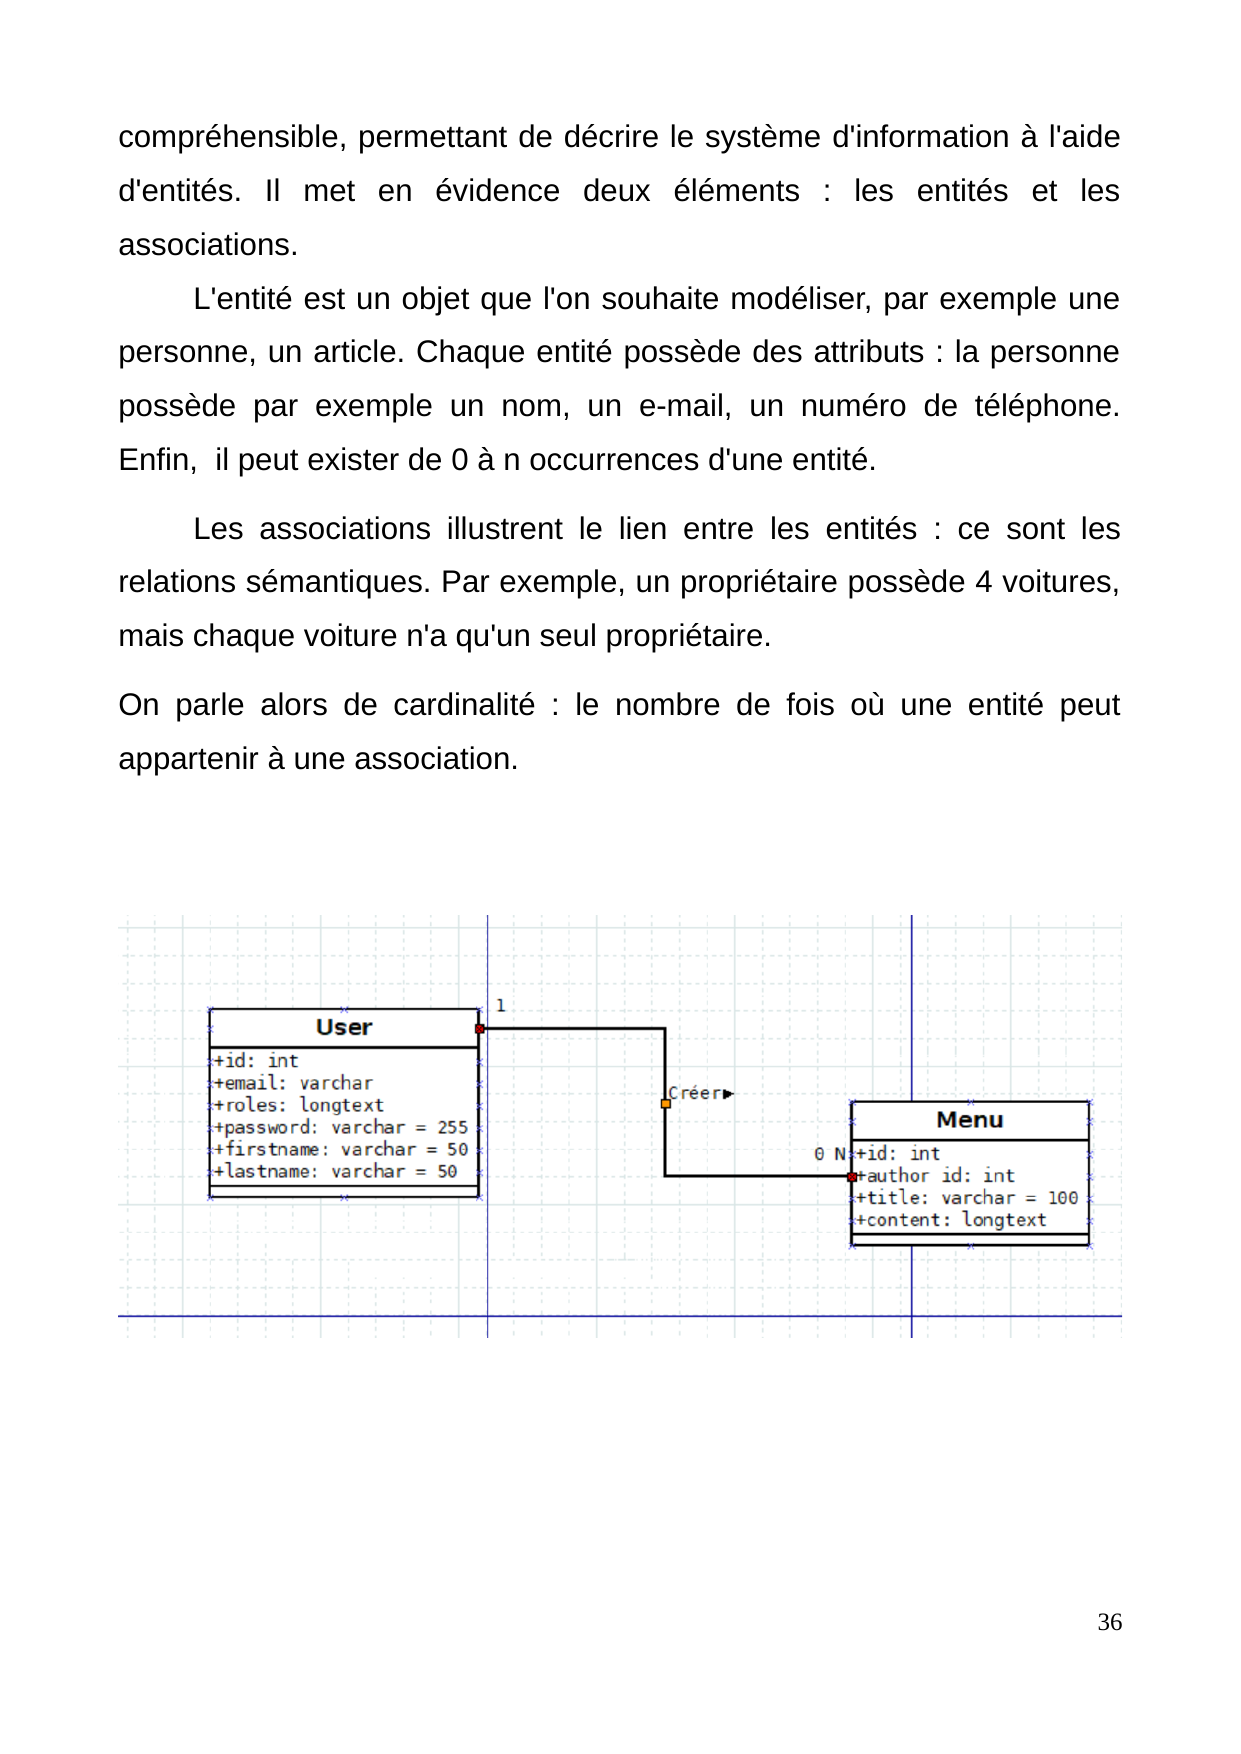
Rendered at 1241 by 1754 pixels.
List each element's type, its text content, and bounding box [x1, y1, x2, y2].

text On parle alors de cardinalité : le nombre de fois où une entité peut appartenir à une association. [118, 686, 1122, 776]
text Les associations illustrent le lien entre les entités : ce sont les relations sémantiques. Par exemple, un propriétaire possède 4 voitures, mais chaque voiture n'a qu'un seul propriétaire. [118, 510, 1122, 653]
text L'entité est un objet que l'on souhaite modéliser, par exemple une personne, un article. Chaque entité possède des attributs : la personne possède par exemple un nom, un e-mail, un numéro de téléphone. Enfin, il peut exister de 0 à n occurrences d'une entité. [118, 280, 1122, 477]
text compréhensible, permettant de décrire le système d'information à l'aide d'entités. Il met en évidence deux éléments : les entités et les associations. [118, 118, 1122, 262]
picture [118, 915, 1123, 1338]
